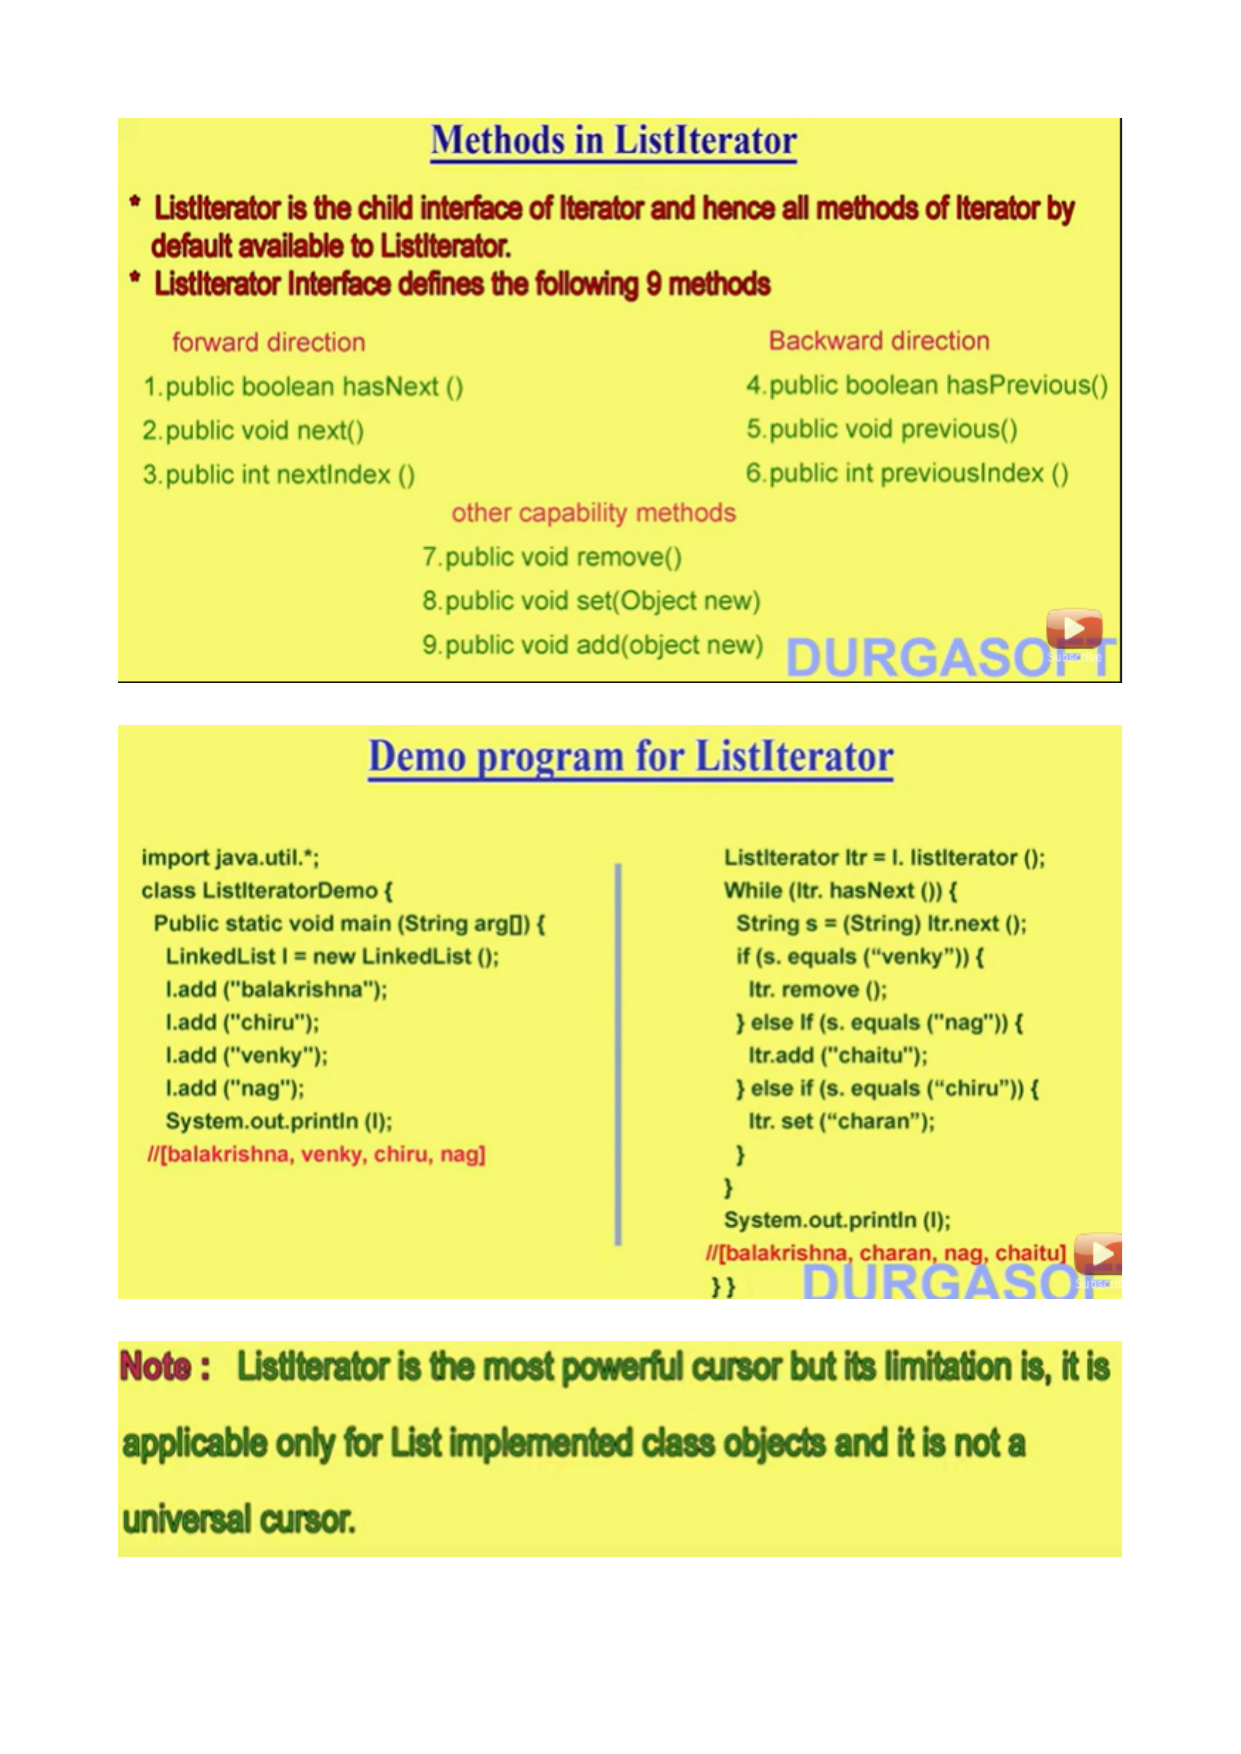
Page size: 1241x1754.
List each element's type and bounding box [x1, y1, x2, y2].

picture [118, 118, 1123, 683]
picture [118, 1341, 1123, 1557]
picture [118, 725, 1123, 1299]
